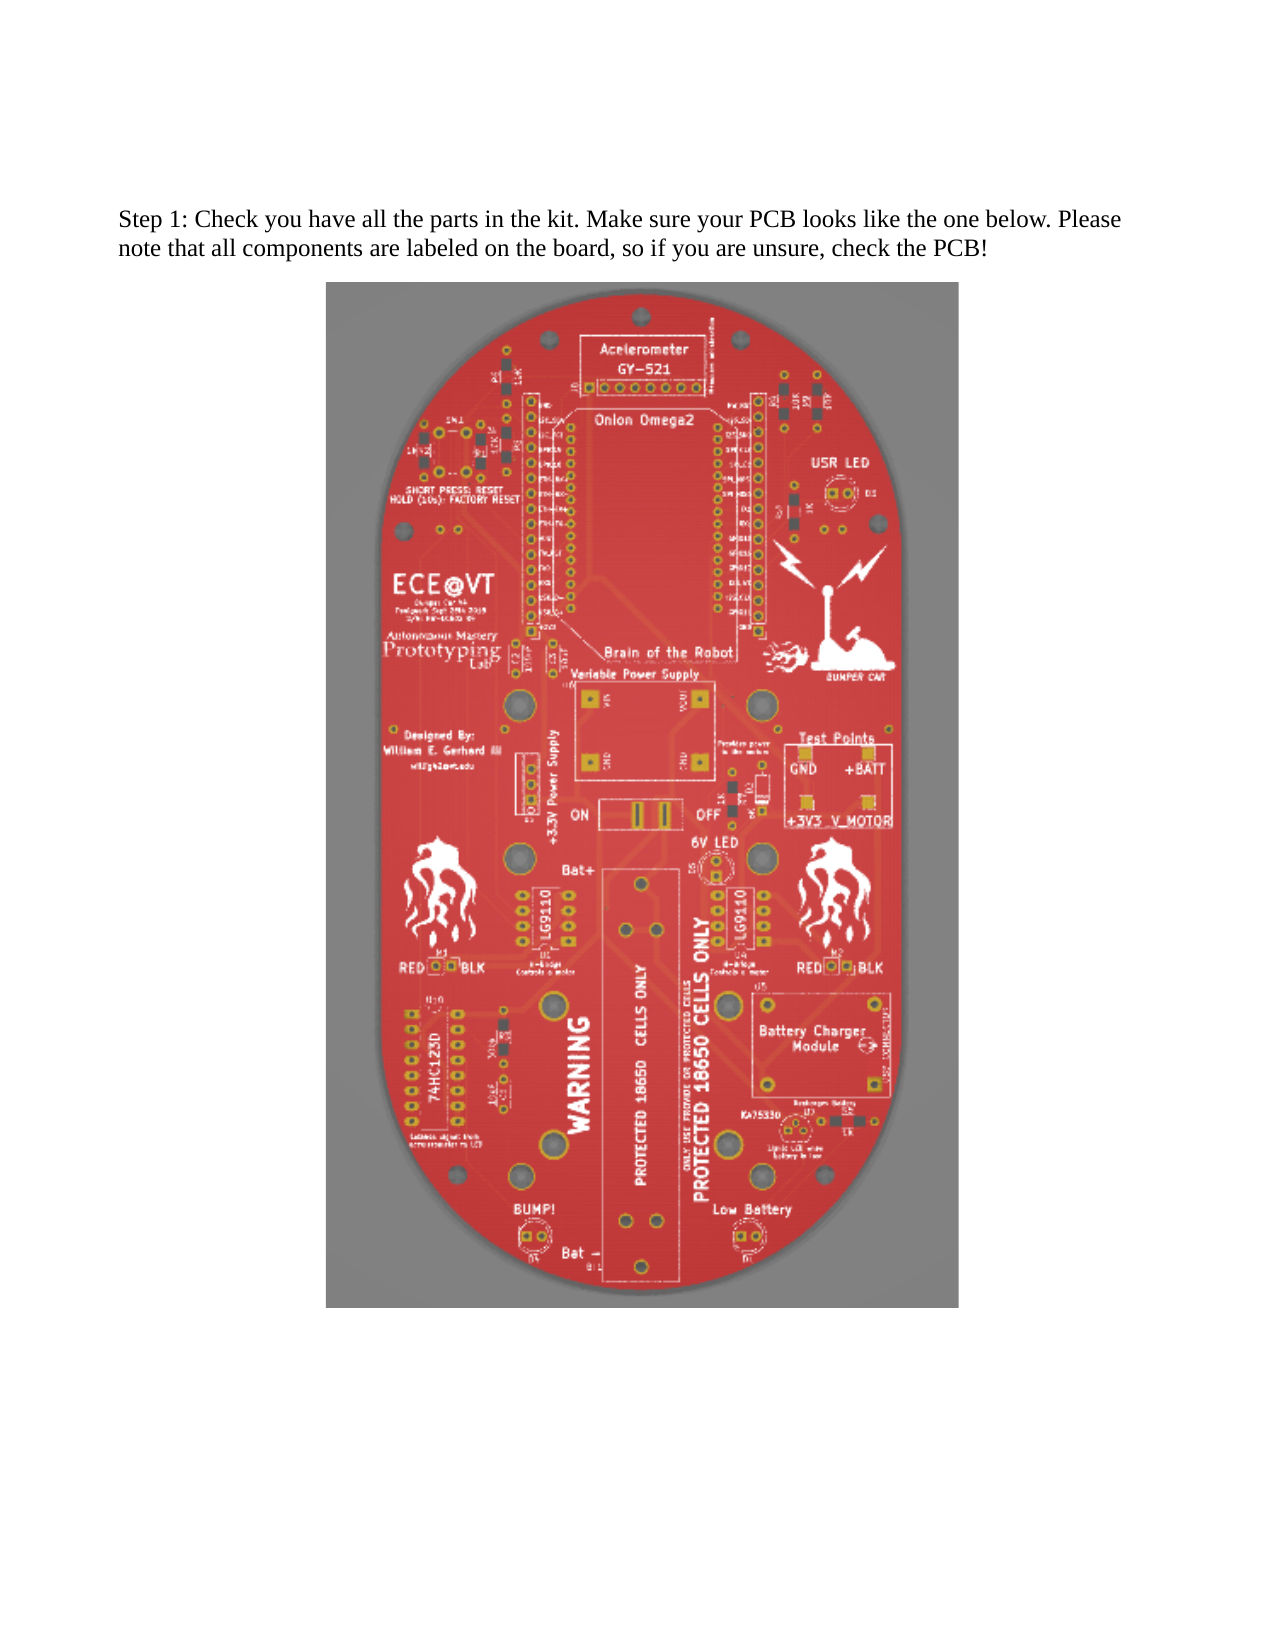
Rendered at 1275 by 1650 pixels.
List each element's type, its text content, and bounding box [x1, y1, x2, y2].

picture [350, 282, 959, 1308]
text Step 1: Check you have all the parts in the kit. Make sure your PCB looks like the one below. Please note that all components are labeled on the board, so if you are unsure, check the PCB! [118, 204, 1157, 262]
